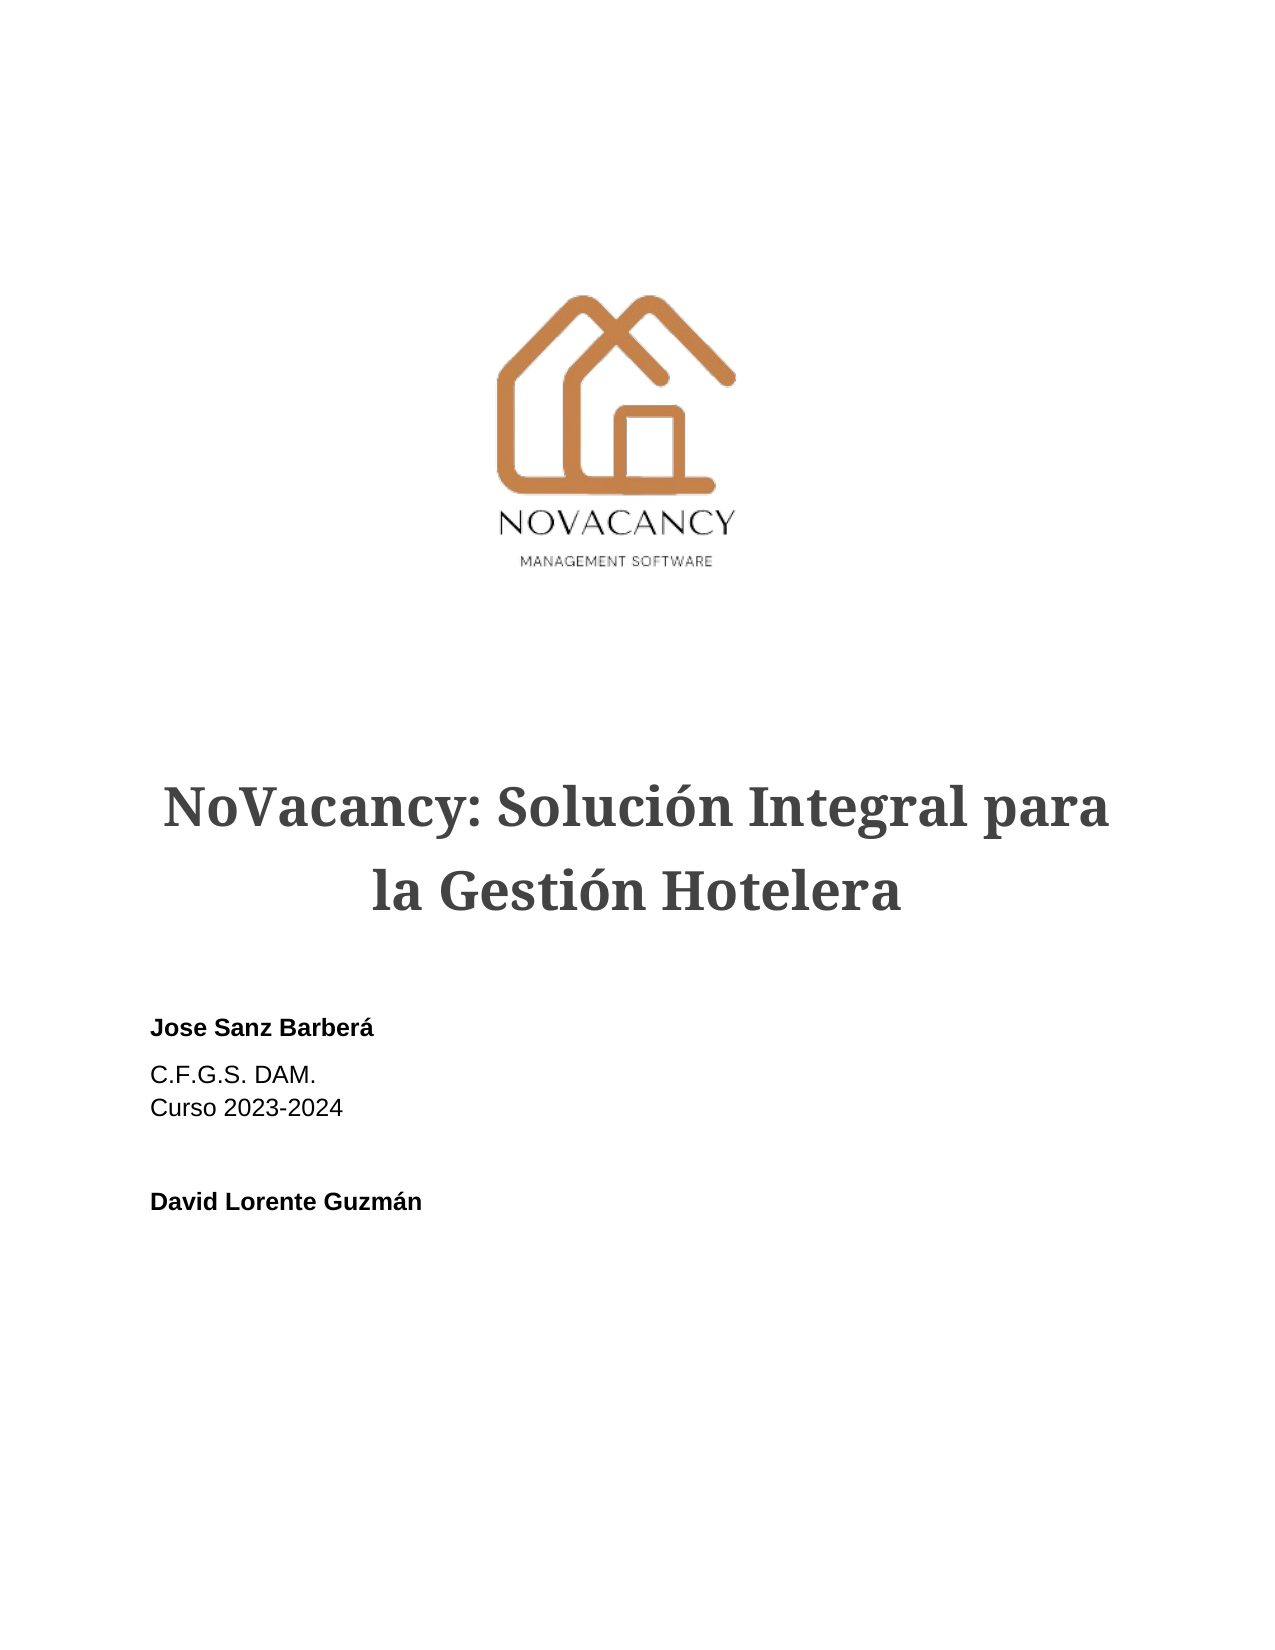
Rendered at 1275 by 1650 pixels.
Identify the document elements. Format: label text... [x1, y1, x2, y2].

text C.F.G.S. DAM. [150, 1060, 1125, 1089]
text Jose Sanz Barberá [150, 1013, 1125, 1041]
text Curso 2023-2024 [150, 1093, 1125, 1122]
text NoVacancy: Solución Integral para la Gestión Hotelera [150, 543, 1125, 927]
text David Lorente Guzmán [150, 1187, 1125, 1216]
picture [299, 146, 915, 765]
